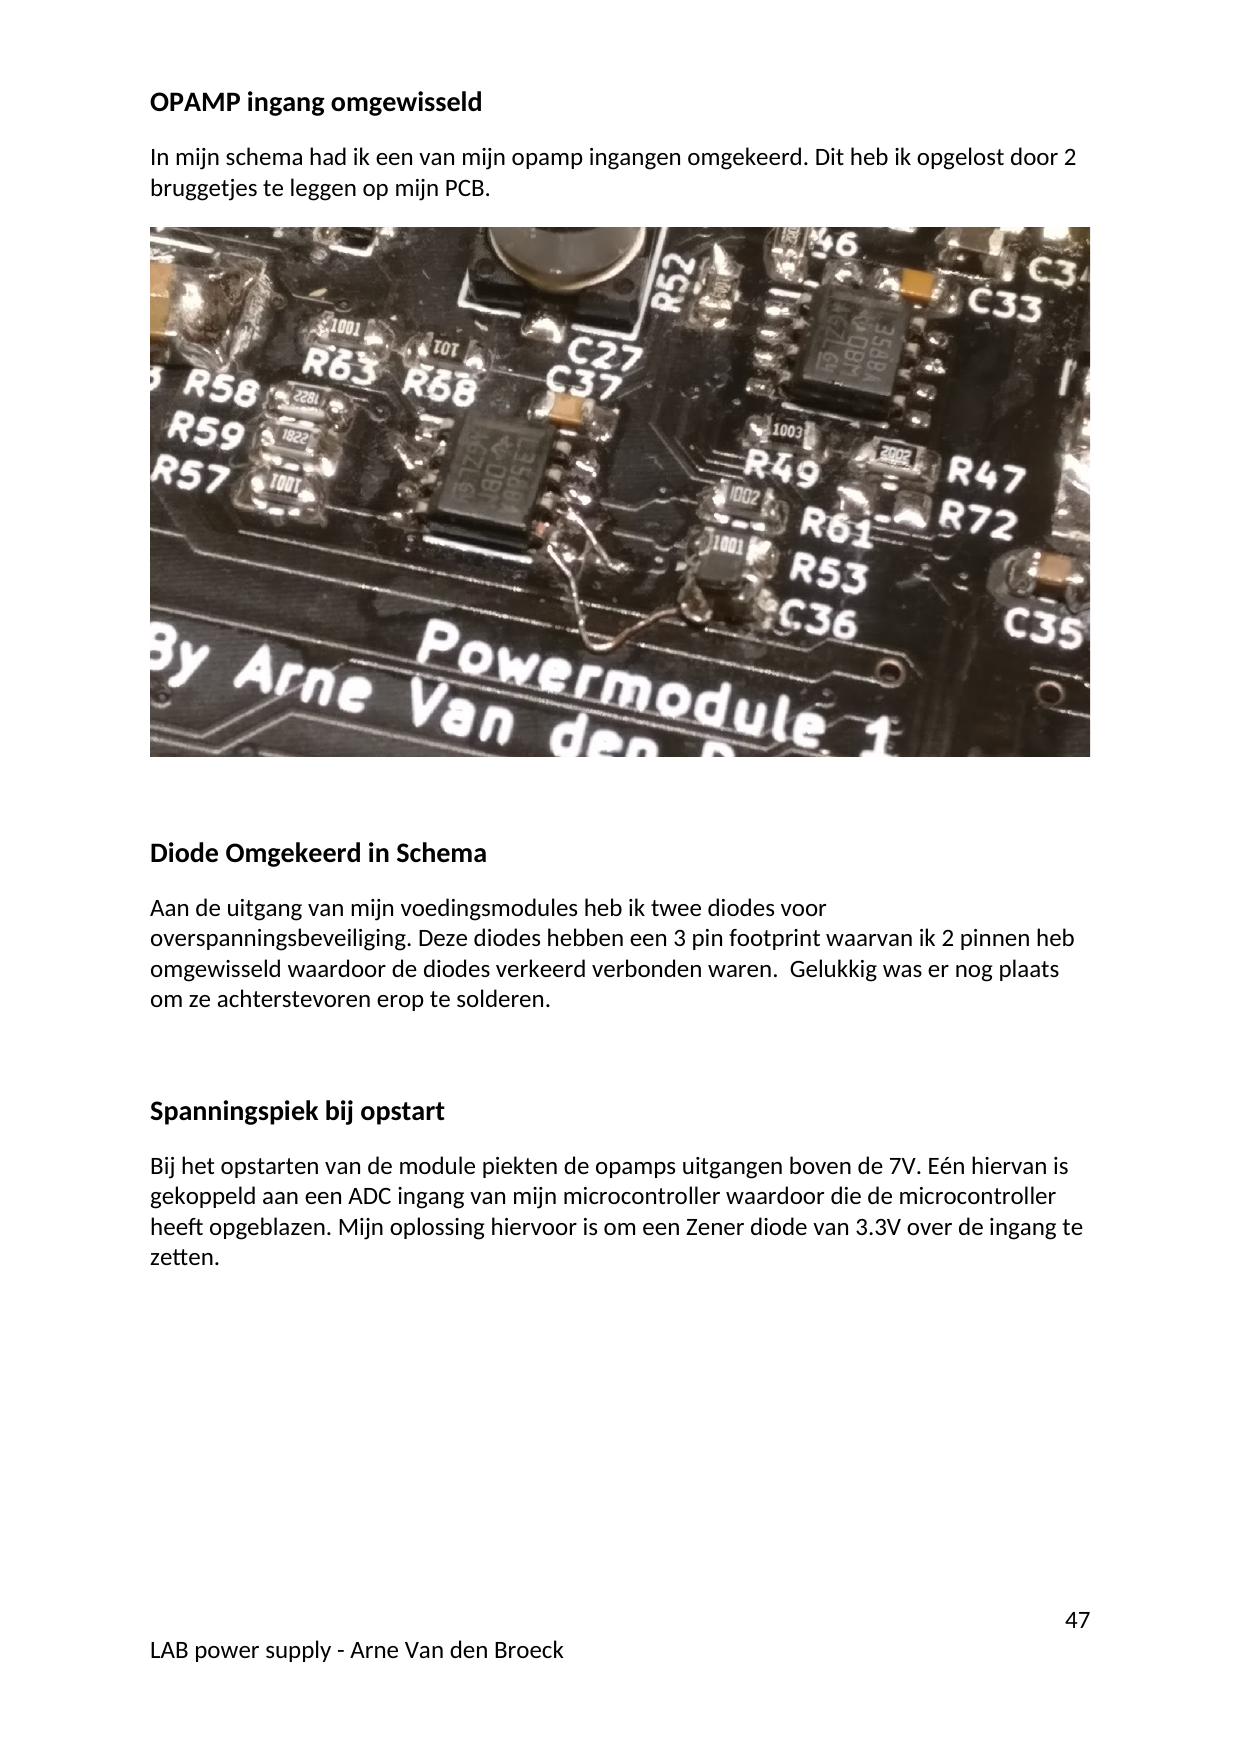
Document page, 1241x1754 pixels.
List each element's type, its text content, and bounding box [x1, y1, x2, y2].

text Bij het opstarten van de module piekten de opamps uitgangen boven de 7V. Eén hiervan is gekoppeld aan een ADC ingang van mijn microcontroller waardoor die de microcontroller heeft opgeblazen. Mijn oplossing hiervoor is om een Zener diode van 3.3V over de ingang te zetten. [150, 1150, 1090, 1272]
text In mijn schema had ik een van mijn opamp ingangen omgekeerd. Dit heb ik opgelost door 2 bruggetjes te leggen op mijn PCB. [150, 141, 1090, 202]
subtitle Spanningspiek bij opstart [150, 1093, 1090, 1127]
subtitle OPAMP ingang omgewisseld [150, 84, 1090, 118]
text Aan de uitgang van mijn voedingsmodules heb ik twee diodes voor overspanningsbeveiliging. Deze diodes hebben een 3 pin footprint waarvan ik 2 pinnen heb omgewisseld waardoor de diodes verkeerd verbonden waren. Gelukkig was er nog plaats om ze achterstevoren erop te solderen. [150, 892, 1090, 1014]
subtitle Diode Omgekeerd in Schema [150, 835, 1090, 869]
